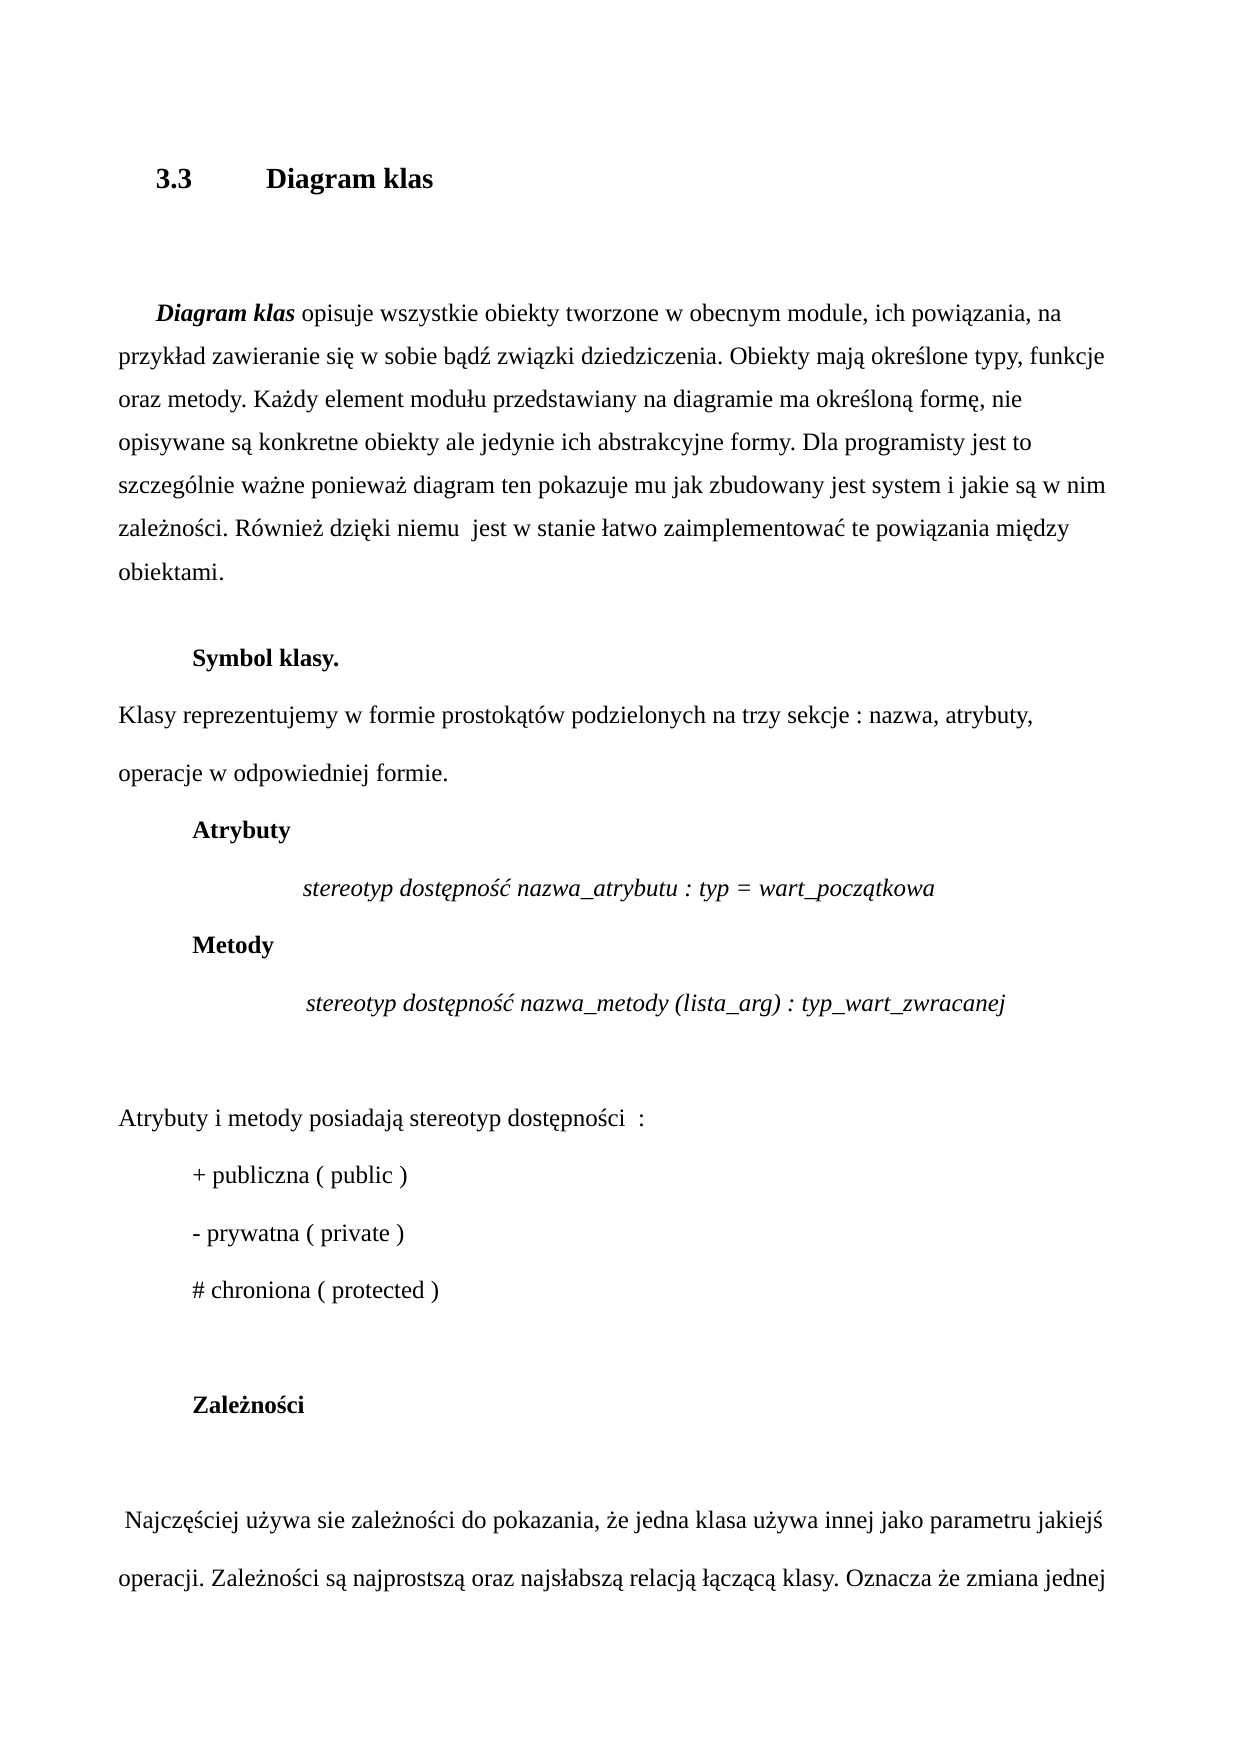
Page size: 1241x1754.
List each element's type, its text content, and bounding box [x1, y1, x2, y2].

text # chroniona ( protected ) [118, 1275, 1122, 1304]
text stereotyp dostępność nazwa_atrybutu : typ = wart_początkowa [118, 873, 1122, 902]
text Najczęściej używa sie zależności do pokazania, że jedna klasa używa innej jako parametru jakiejś operacji. Zależności są najprostszą oraz najsłabszą relacją łączącą klasy. Oznacza że zmiana jednej [118, 1505, 1122, 1592]
text Klasy reprezentujemy w formie prostokątów podzielonych na trzy sekcje : nazwa, atrybuty, operacje w odpowiedniej formie. [118, 700, 1122, 787]
text stereotyp dostępność nazwa_metody (lista_arg) : typ_wart_zwracanej [118, 988, 1122, 1017]
text Atrybuty [118, 815, 1122, 844]
text - prywatna ( private ) [118, 1218, 1122, 1247]
text Diagram klas opisuje wszystkie obiekty tworzone w obecnym module, ich powiązania, na przykład zawieranie się w sobie bądź związki dziedziczenia. Obiekty mają określone typy, funkcje oraz metody. Każdy element modułu przedstawiany na diagramie ma określoną formę, nie opisywane są konkretne obiekty ale jedynie ich abstrakcyjne formy. Dla programisty jest to szczególnie ważne ponieważ diagram ten pokazuje mu jak zbudowany jest system i jakie są w nim zależności. Również dzięki niemu jest w stanie łatwo zaimplementować te powiązania między obiektami. [118, 298, 1122, 585]
text Zależności [118, 1390, 1122, 1419]
text Metody [118, 930, 1122, 959]
text Symbol klasy. [118, 643, 1122, 672]
text 3.3 Diagram klas [118, 161, 1122, 195]
text Atrybuty i metody posiadają stereotyp dostępności : [118, 1103, 1122, 1132]
text + publiczna ( public ) [118, 1160, 1122, 1189]
